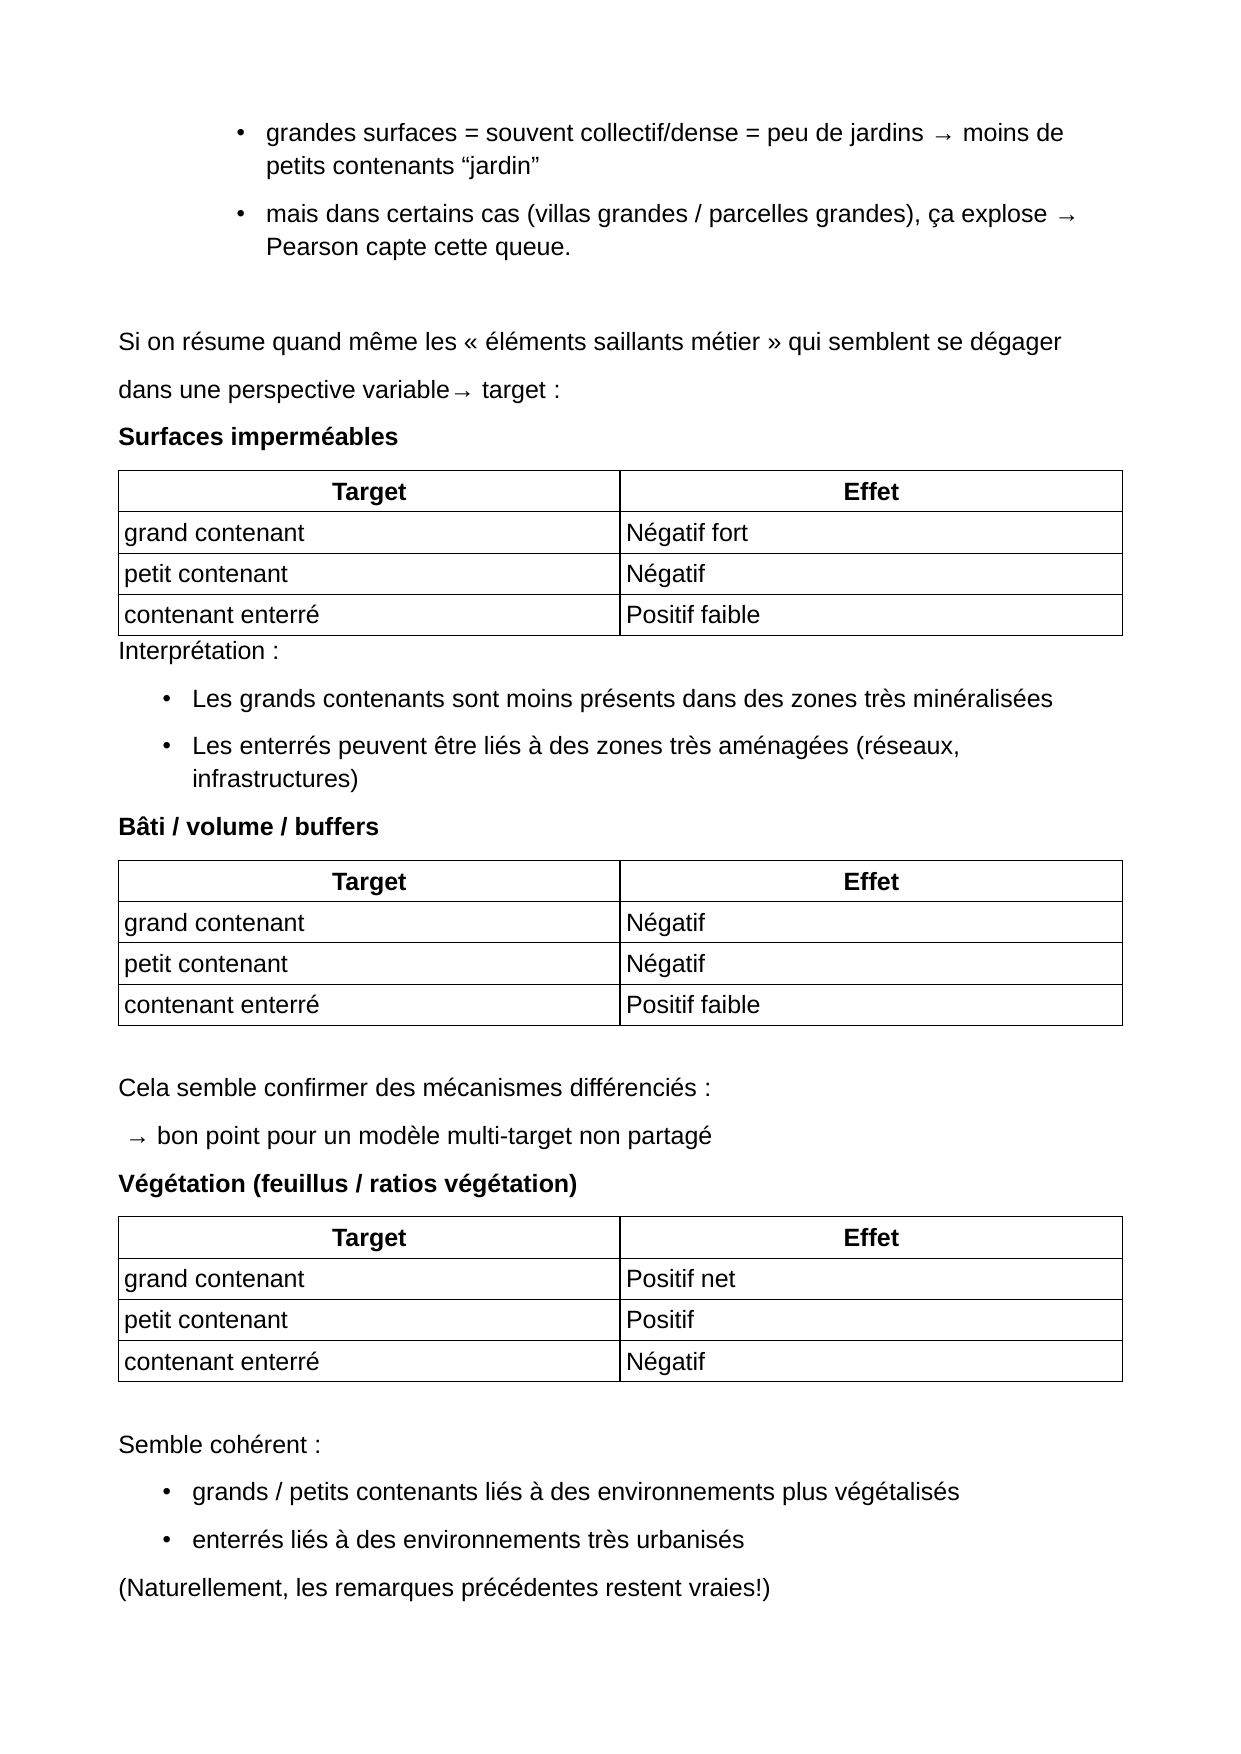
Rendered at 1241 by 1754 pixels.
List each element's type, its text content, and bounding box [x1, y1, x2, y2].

list grands / petits contenants liés à des environnements plus végétalisés [162, 1477, 1122, 1506]
text (Naturellement, les remarques précédentes restent vraies!) [118, 1573, 1122, 1602]
table_cell Négatif [621, 902, 1122, 942]
table_header Effet [621, 1217, 1122, 1257]
list enterrés liés à des environnements très urbanisés [162, 1525, 1122, 1554]
table_cell Positif [621, 1300, 1122, 1340]
text Si on résume quand même les « éléments saillants métier » qui semblent se dégager [118, 327, 1122, 356]
table_header Effet [621, 471, 1122, 511]
table_cell contenant enterré [119, 1341, 619, 1381]
text dans une perspective variable→ target : [118, 375, 1122, 403]
table_cell grand contenant [119, 902, 619, 942]
table_cell Négatif fort [621, 512, 1122, 552]
table_cell Négatif [621, 1341, 1122, 1381]
table_header Target [119, 471, 619, 511]
text → bon point pour un modèle multi-target non partagé [118, 1121, 1122, 1150]
subtitle Bâti / volume / buffers [118, 812, 1122, 841]
table_cell petit contenant [119, 1300, 619, 1340]
table_cell Positif faible [621, 985, 1122, 1025]
text Interprétation : [118, 636, 1122, 665]
table_cell petit contenant [119, 554, 619, 594]
table_cell contenant enterré [119, 595, 619, 635]
text Cela semble confirmer des mécanismes différenciés : [118, 1073, 1122, 1102]
list Les enterrés peuvent être liés à des zones très aménagées (réseaux, infrastructures) [162, 731, 1122, 793]
table_header Target [119, 1217, 619, 1257]
text Semble cohérent : [118, 1430, 1122, 1458]
table_cell Positif net [621, 1259, 1122, 1299]
table_cell petit contenant [119, 943, 619, 983]
subtitle Végétation (feuillus / ratios végétation) [118, 1168, 1122, 1197]
table_cell Négatif [621, 943, 1122, 983]
table_header Effet [621, 861, 1122, 901]
table_header Target [119, 861, 619, 901]
table_cell Négatif [621, 554, 1122, 594]
table_cell grand contenant [119, 1259, 619, 1299]
table_cell grand contenant [119, 512, 619, 552]
list Les grands contenants sont moins présents dans des zones très minéralisées [162, 684, 1122, 712]
list grandes surfaces = souvent collectif/dense = peu de jardins → moins de petits contenants “jardin” [236, 118, 1122, 180]
table_cell Positif faible [621, 595, 1122, 635]
subtitle Surfaces imperméables [118, 422, 1122, 451]
table_cell contenant enterré [119, 985, 619, 1025]
list mais dans certains cas (villas grandes / parcelles grandes), ça explose → Pearson capte cette queue. [236, 199, 1122, 261]
